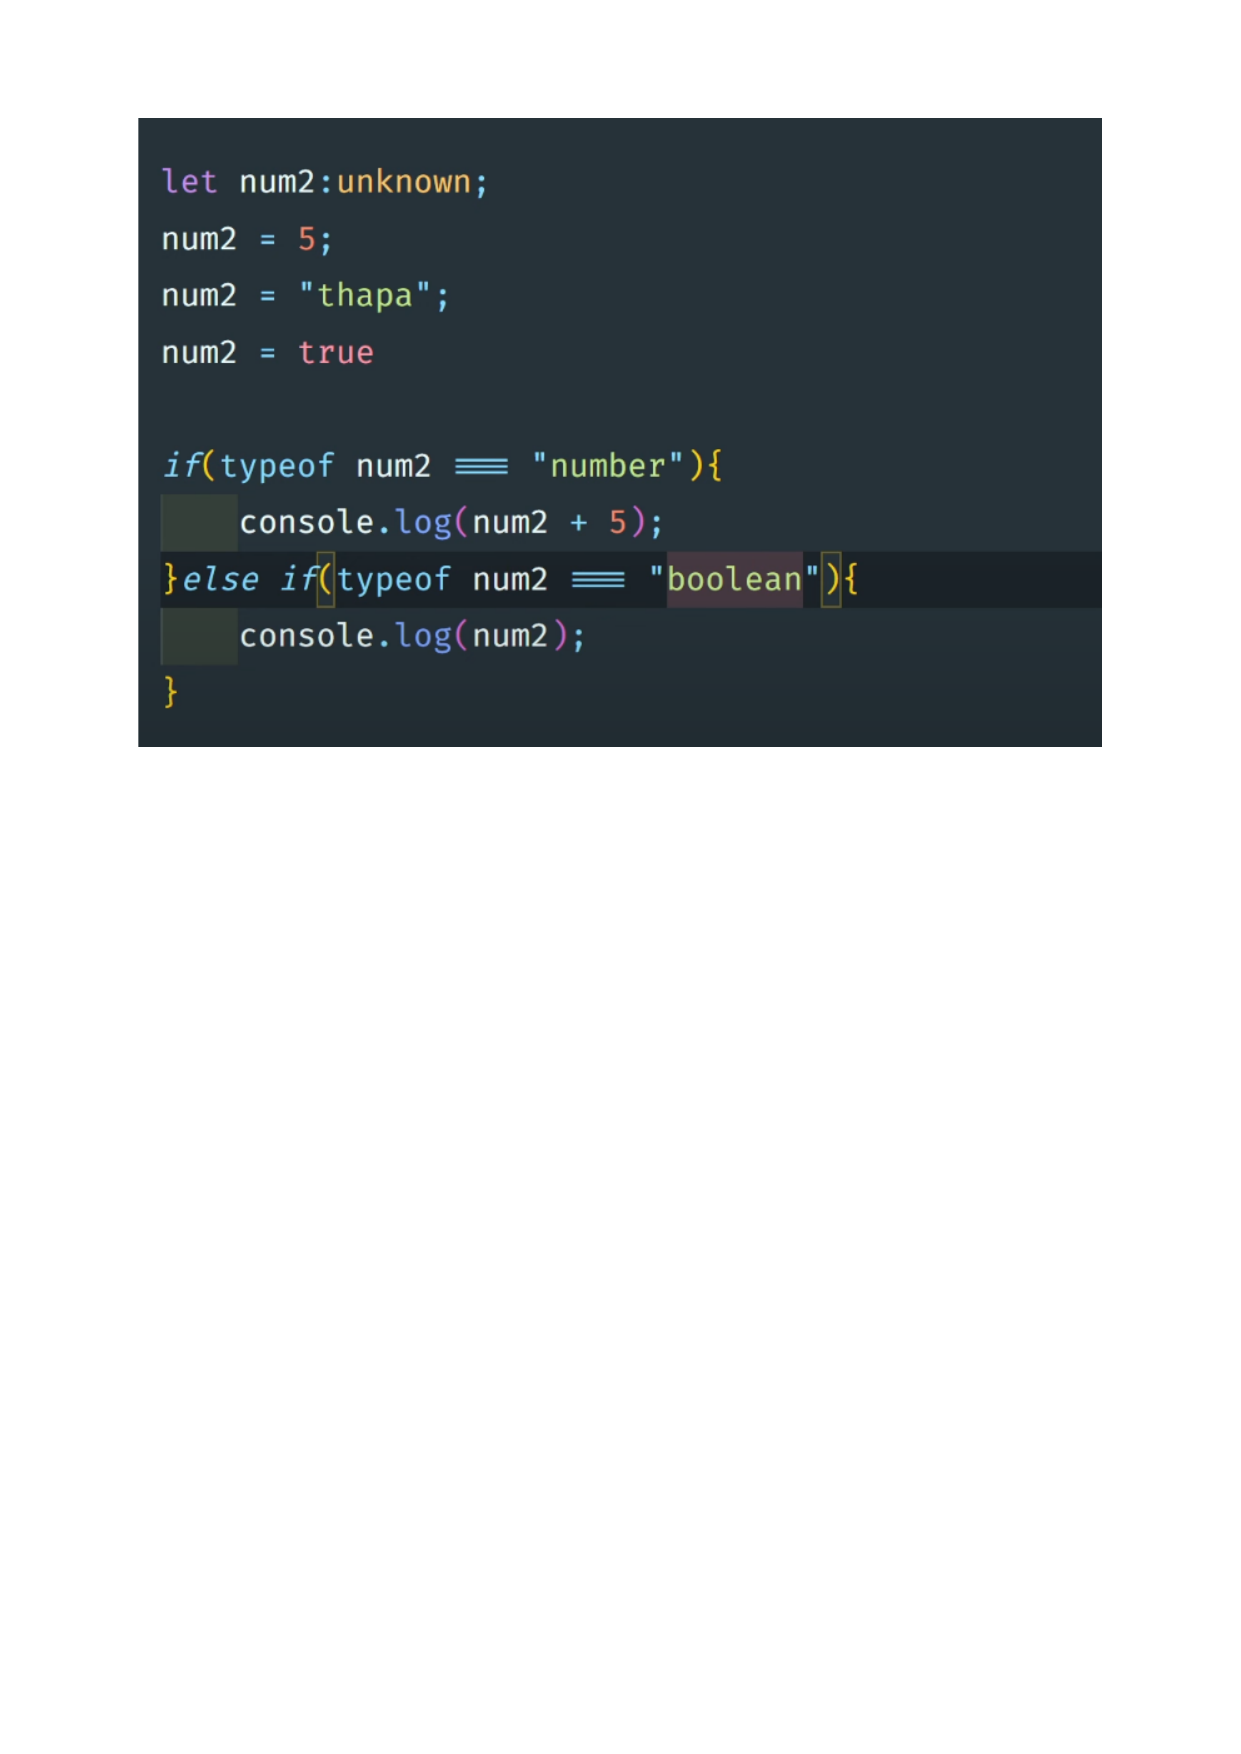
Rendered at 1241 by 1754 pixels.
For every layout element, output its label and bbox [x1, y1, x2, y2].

picture [138, 118, 1102, 747]
